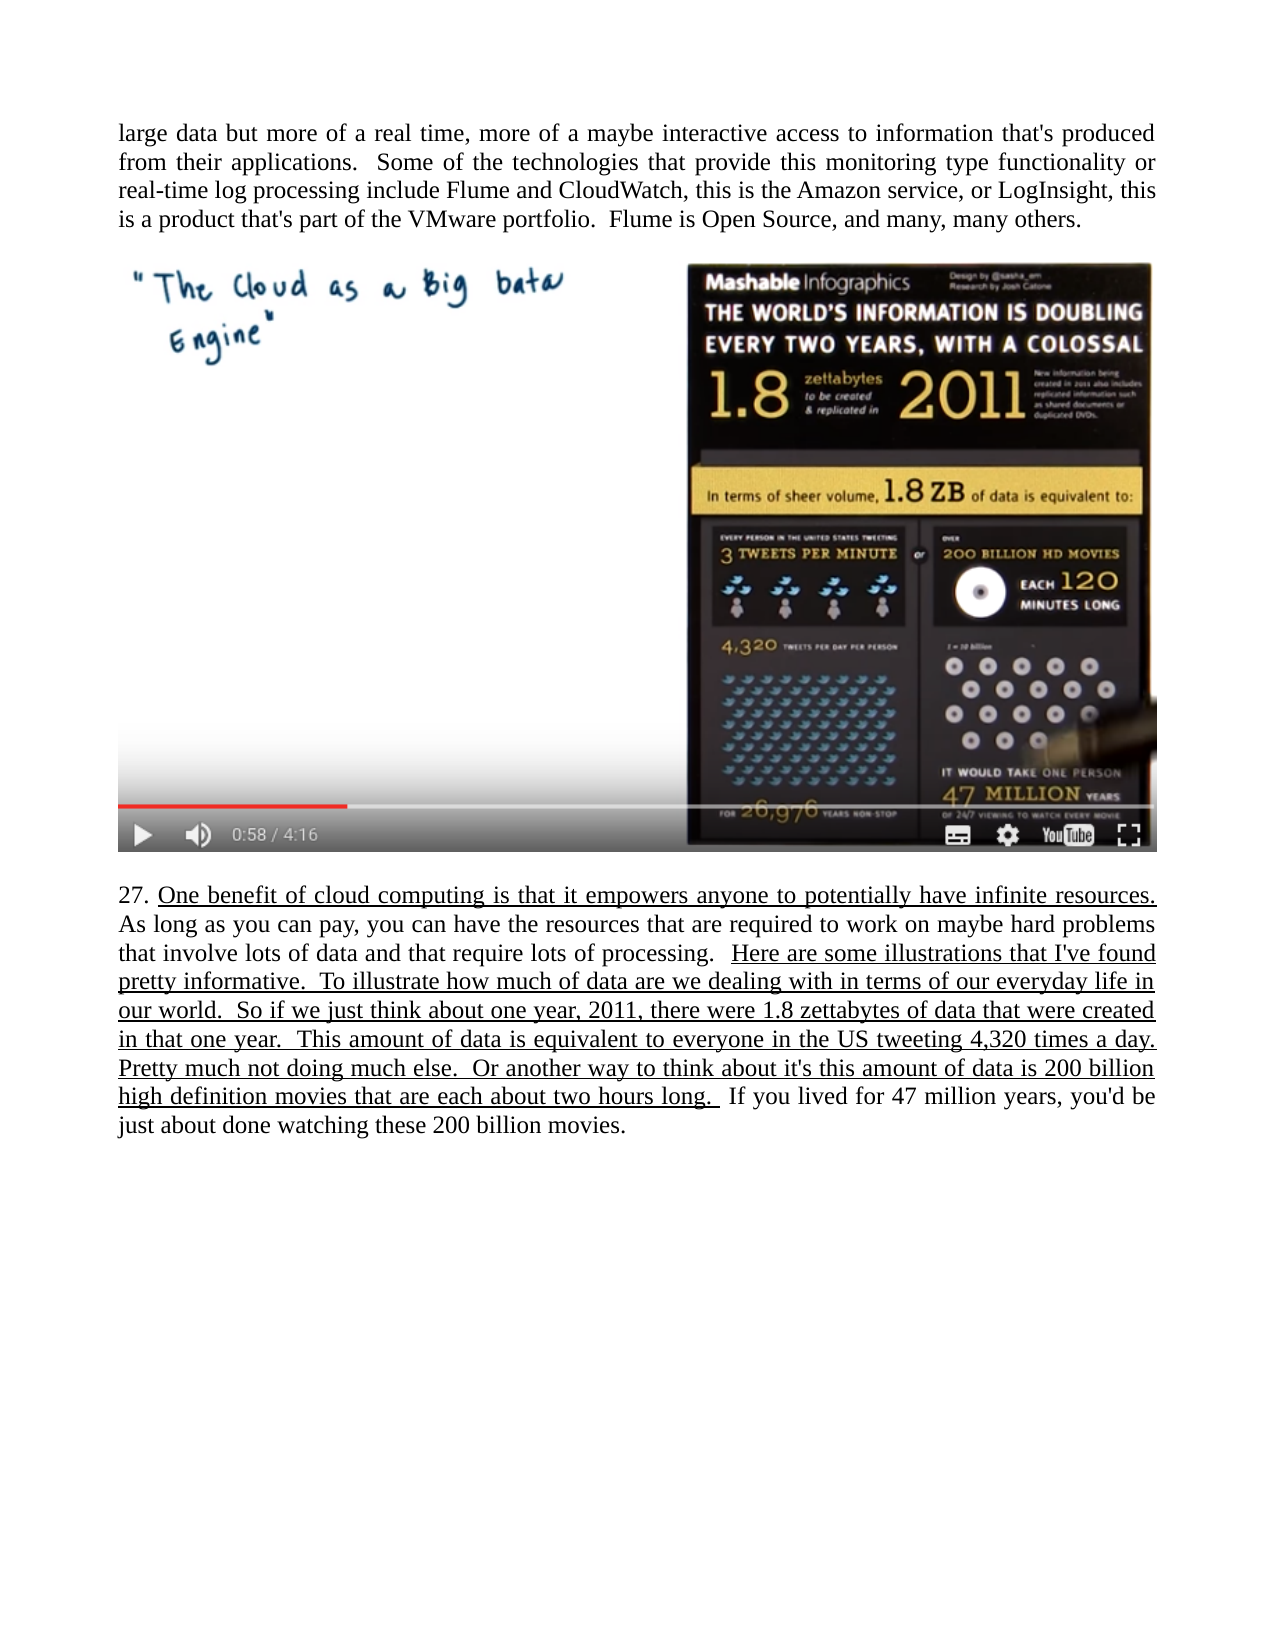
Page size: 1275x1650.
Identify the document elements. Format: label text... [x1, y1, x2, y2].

picture [118, 261, 1157, 852]
text 27. One benefit of cloud computing is that it empowers anyone to potentially have infinite resources. As long as you can pay, you can have the resources that are required to work on maybe hard problems that involve lots of data and that require lots of processing. Here are some illustrations that I've found pretty informative. To illustrate how much of data are we dealing with in terms of our everyday life in our world. So if we just think about one year, 2011, there were 1.8 zettabytes of data that were created in that one year. This amount of data is equivalent to everyone in the US tweeting 4,320 times a day. [118, 880, 1157, 1049]
text large data but more of a real time, more of a maybe interactive access to information that's produced from their applications. Some of the technologies that provide this monitoring type functionality or real-time log processing include Flume and CloudWatch, this is the Amazon service, or LogInsight, this is a product that's part of the VMware portfolio. Flume is Open Source, and many, many others. [118, 118, 1157, 233]
text Pretty much not doing much else. Or another way to think about it's this amount of data is 200 billion high definition movies that are each about two hours long. If you lived for 47 million years, you'd be just about done watching these 200 billion movies. [118, 1050, 1157, 1139]
